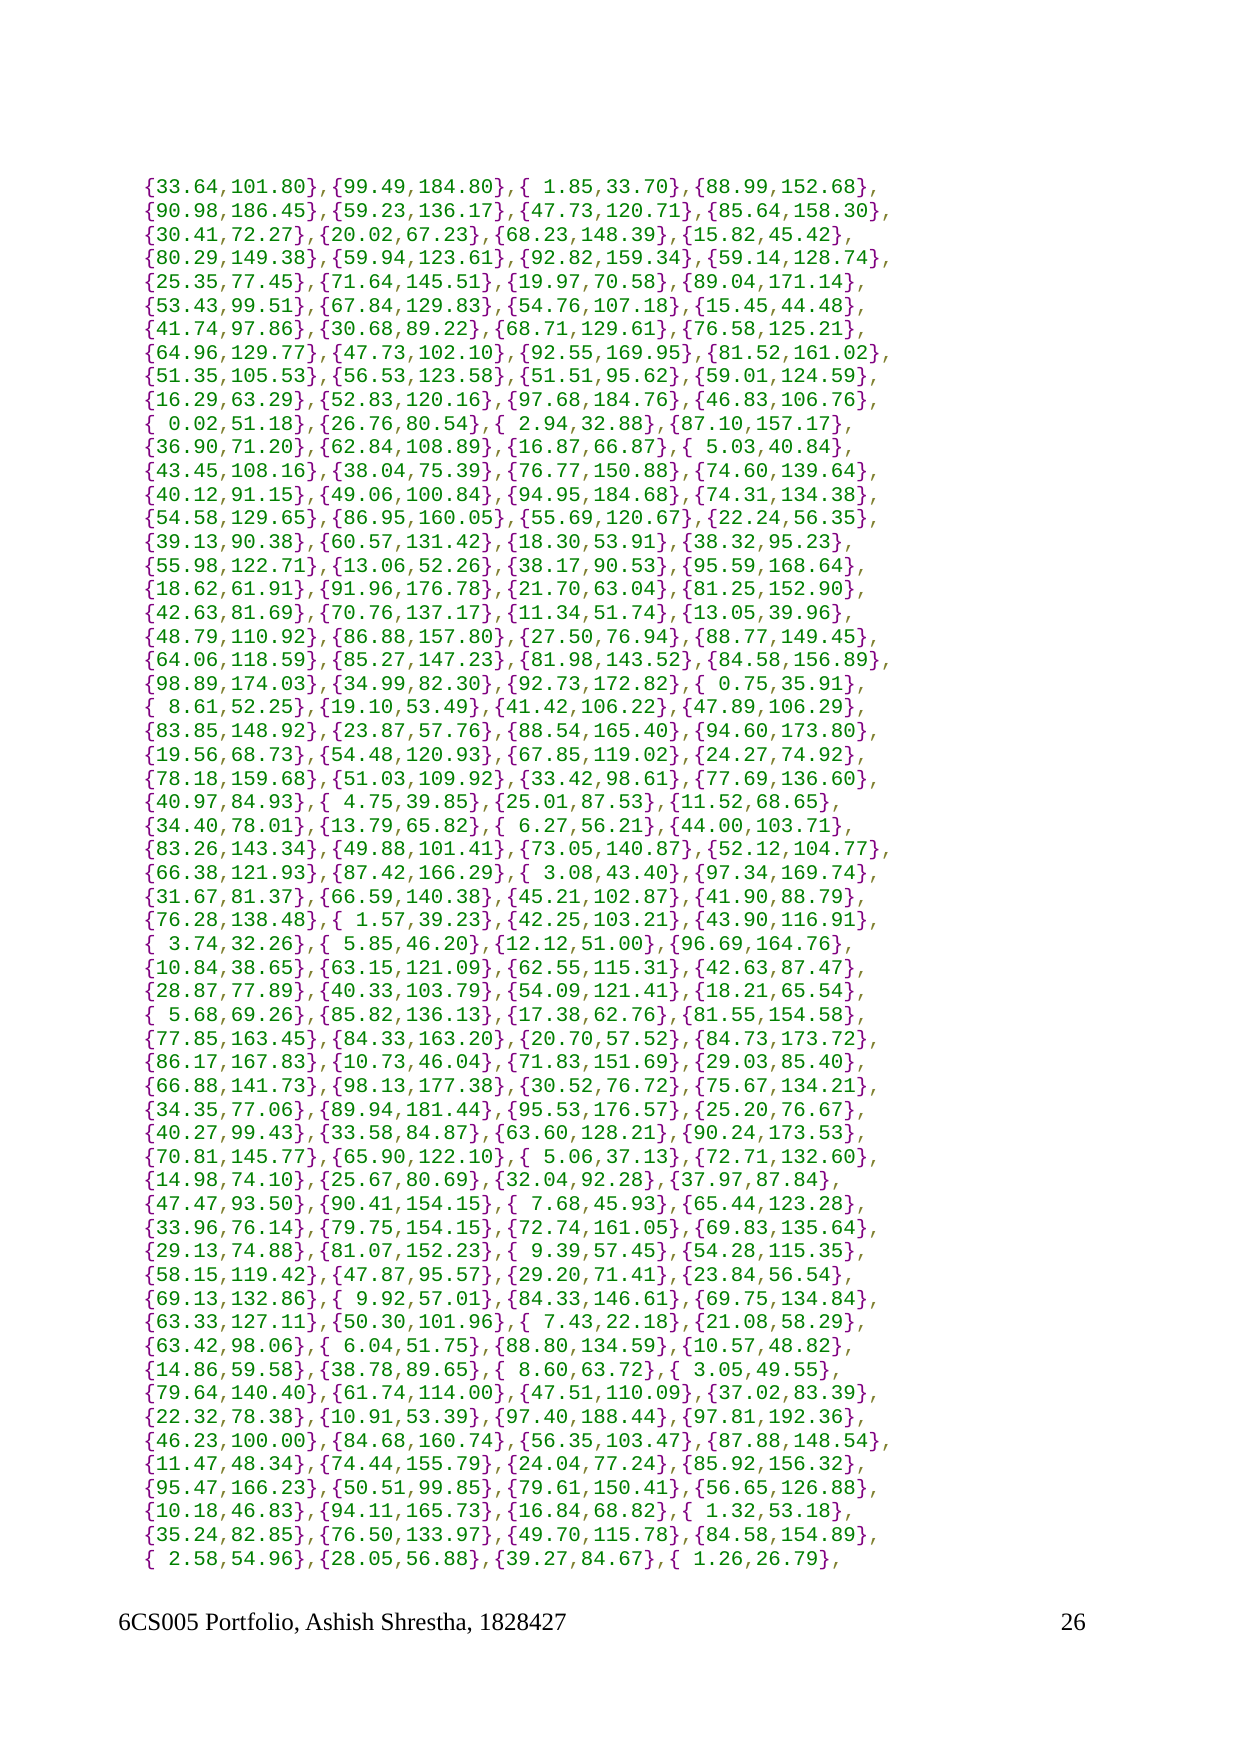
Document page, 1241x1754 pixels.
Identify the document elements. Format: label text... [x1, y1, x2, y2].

text {25.35,77.45},{71.64,145.51},{19.97,70.58},{89.04,171.14}, [118, 271, 1122, 294]
text {70.81,145.77},{65.90,122.10},{ 5.06,37.13},{72.71,132.60}, [118, 1146, 1122, 1169]
text {14.86,59.58},{38.78,89.65},{ 8.60,63.72},{ 3.05,49.55}, [118, 1359, 1122, 1382]
text {78.18,159.68},{51.03,109.92},{33.42,98.61},{77.69,136.60}, [118, 767, 1122, 791]
text {10.18,46.83},{94.11,165.73},{16.84,68.82},{ 1.32,53.18}, [118, 1501, 1122, 1524]
text {66.88,141.73},{98.13,177.38},{30.52,76.72},{75.67,134.21}, [118, 1075, 1122, 1098]
text {64.96,129.77},{47.73,102.10},{92.55,169.95},{81.52,161.02}, [118, 342, 1122, 366]
text {86.17,167.83},{10.73,46.04},{71.83,151.69},{29.03,85.40}, [118, 1051, 1122, 1075]
text {55.98,122.71},{13.06,52.26},{38.17,90.53},{95.59,168.64}, [118, 555, 1122, 578]
text {66.38,121.93},{87.42,166.29},{ 3.08,43.40},{97.34,169.74}, [118, 862, 1122, 886]
text {51.35,105.53},{56.53,123.58},{51.51,95.62},{59.01,124.59}, [118, 366, 1122, 389]
text {40.12,91.15},{49.06,100.84},{94.95,184.68},{74.31,134.38}, [118, 484, 1122, 507]
text {42.63,81.69},{70.76,137.17},{11.34,51.74},{13.05,39.96}, [118, 602, 1122, 626]
text {83.26,143.34},{49.88,101.41},{73.05,140.87},{52.12,104.77}, [118, 838, 1122, 862]
text {95.47,166.23},{50.51,99.85},{79.61,150.41},{56.65,126.88}, [118, 1477, 1122, 1501]
text {63.33,127.11},{50.30,101.96},{ 7.43,22.18},{21.08,58.29}, [118, 1311, 1122, 1335]
text { 5.68,69.26},{85.82,136.13},{17.38,62.76},{81.55,154.58}, [118, 1004, 1122, 1028]
text {47.47,93.50},{90.41,154.15},{ 7.68,45.93},{65.44,123.28}, [118, 1193, 1122, 1217]
text {98.89,174.03},{34.99,82.30},{92.73,172.82},{ 0.75,35.91}, [118, 673, 1122, 697]
text {34.35,77.06},{89.94,181.44},{95.53,176.57},{25.20,76.67}, [118, 1098, 1122, 1122]
text {58.15,119.42},{47.87,95.57},{29.20,71.41},{23.84,56.54}, [118, 1264, 1122, 1288]
text {36.90,71.20},{62.84,108.89},{16.87,66.87},{ 5.03,40.84}, [118, 436, 1122, 460]
text {14.98,74.10},{25.67,80.69},{32.04,92.28},{37.97,87.84}, [118, 1169, 1122, 1193]
text {64.06,118.59},{85.27,147.23},{81.98,143.52},{84.58,156.89}, [118, 649, 1122, 673]
text {76.28,138.48},{ 1.57,39.23},{42.25,103.21},{43.90,116.91}, [118, 909, 1122, 933]
text {40.27,99.43},{33.58,84.87},{63.60,128.21},{90.24,173.53}, [118, 1122, 1122, 1146]
text {19.56,68.73},{54.48,120.93},{67.85,119.02},{24.27,74.92}, [118, 744, 1122, 767]
text {46.23,100.00},{84.68,160.74},{56.35,103.47},{87.88,148.54}, [118, 1429, 1122, 1453]
text {53.43,99.51},{67.84,129.83},{54.76,107.18},{15.45,44.48}, [118, 294, 1122, 318]
text {11.47,48.34},{74.44,155.79},{24.04,77.24},{85.92,156.32}, [118, 1453, 1122, 1477]
text {30.41,72.27},{20.02,67.23},{68.23,148.39},{15.82,45.42}, [118, 224, 1122, 247]
text {33.96,76.14},{79.75,154.15},{72.74,161.05},{69.83,135.64}, [118, 1217, 1122, 1240]
text {35.24,82.85},{76.50,133.97},{49.70,115.78},{84.58,154.89}, [118, 1524, 1122, 1548]
text {54.58,129.65},{86.95,160.05},{55.69,120.67},{22.24,56.35}, [118, 507, 1122, 531]
text {31.67,81.37},{66.59,140.38},{45.21,102.87},{41.90,88.79}, [118, 886, 1122, 909]
text { 2.58,54.96},{28.05,56.88},{39.27,84.67},{ 1.26,26.79}, [118, 1548, 1122, 1571]
text {83.85,148.92},{23.87,57.76},{88.54,165.40},{94.60,173.80}, [118, 720, 1122, 744]
text {10.84,38.65},{63.15,121.09},{62.55,115.31},{42.63,87.47}, [118, 957, 1122, 980]
text {69.13,132.86},{ 9.92,57.01},{84.33,146.61},{69.75,134.84}, [118, 1288, 1122, 1311]
text {43.45,108.16},{38.04,75.39},{76.77,150.88},{74.60,139.64}, [118, 460, 1122, 484]
text {39.13,90.38},{60.57,131.42},{18.30,53.91},{38.32,95.23}, [118, 531, 1122, 555]
text {40.97,84.93},{ 4.75,39.85},{25.01,87.53},{11.52,68.65}, [118, 791, 1122, 815]
text { 8.61,52.25},{19.10,53.49},{41.42,106.22},{47.89,106.29}, [118, 697, 1122, 720]
text {63.42,98.06},{ 6.04,51.75},{88.80,134.59},{10.57,48.82}, [118, 1335, 1122, 1359]
text { 0.02,51.18},{26.76,80.54},{ 2.94,32.88},{87.10,157.17}, [118, 413, 1122, 436]
text {48.79,110.92},{86.88,157.80},{27.50,76.94},{88.77,149.45}, [118, 626, 1122, 649]
text {34.40,78.01},{13.79,65.82},{ 6.27,56.21},{44.00,103.71}, [118, 815, 1122, 838]
text {90.98,186.45},{59.23,136.17},{47.73,120.71},{85.64,158.30}, [118, 200, 1122, 224]
text {33.64,101.80},{99.49,184.80},{ 1.85,33.70},{88.99,152.68}, [118, 176, 1122, 200]
text {77.85,163.45},{84.33,163.20},{20.70,57.52},{84.73,173.72}, [118, 1028, 1122, 1051]
text {18.62,61.91},{91.96,176.78},{21.70,63.04},{81.25,152.90}, [118, 578, 1122, 602]
text {29.13,74.88},{81.07,152.23},{ 9.39,57.45},{54.28,115.35}, [118, 1240, 1122, 1264]
text { 3.74,32.26},{ 5.85,46.20},{12.12,51.00},{96.69,164.76}, [118, 933, 1122, 957]
text {28.87,77.89},{40.33,103.79},{54.09,121.41},{18.21,65.54}, [118, 980, 1122, 1004]
text {16.29,63.29},{52.83,120.16},{97.68,184.76},{46.83,106.76}, [118, 389, 1122, 413]
text {41.74,97.86},{30.68,89.22},{68.71,129.61},{76.58,125.21}, [118, 318, 1122, 342]
text {22.32,78.38},{10.91,53.39},{97.40,188.44},{97.81,192.36}, [118, 1406, 1122, 1429]
text {80.29,149.38},{59.94,123.61},{92.82,159.34},{59.14,128.74}, [118, 247, 1122, 271]
text {79.64,140.40},{61.74,114.00},{47.51,110.09},{37.02,83.39}, [118, 1382, 1122, 1406]
